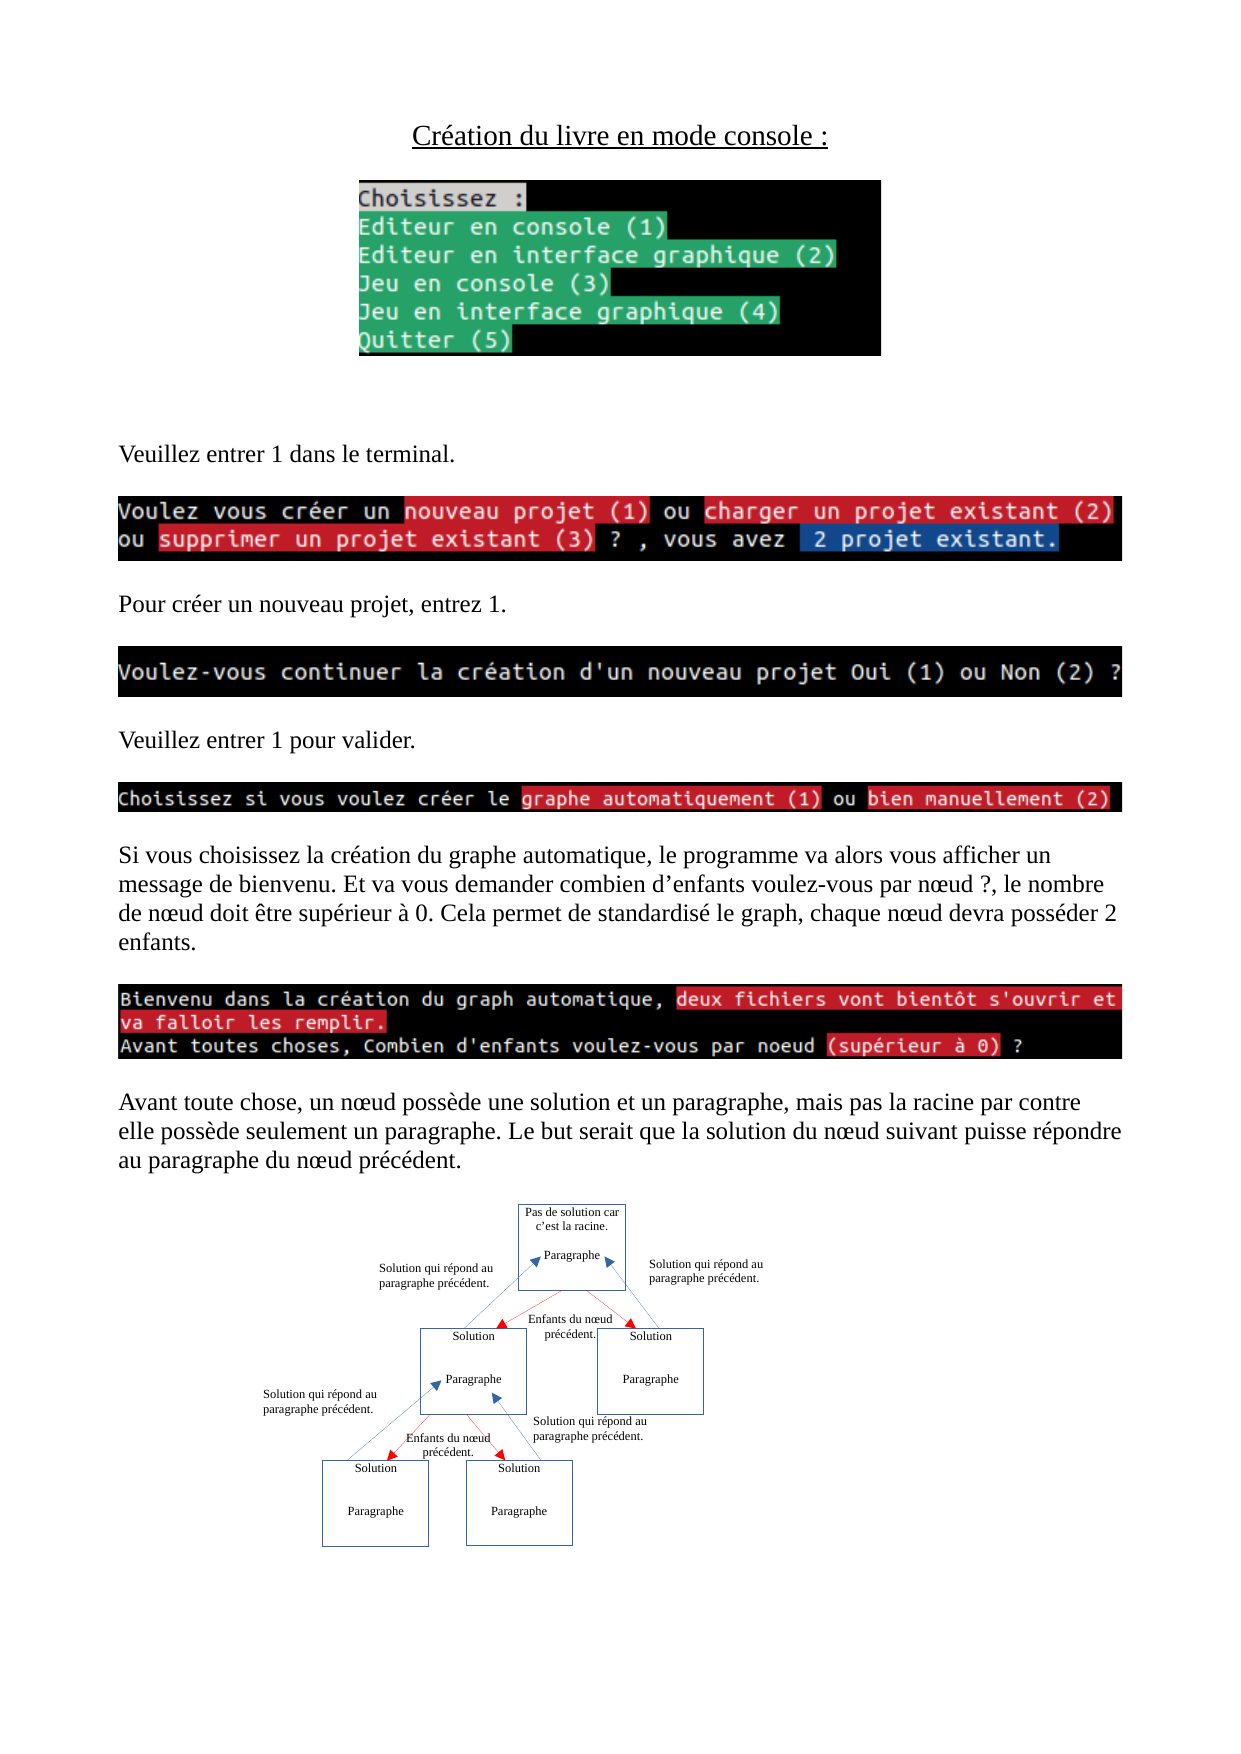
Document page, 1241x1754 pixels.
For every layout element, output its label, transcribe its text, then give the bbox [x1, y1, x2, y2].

text Avant toute chose, un nœud possède une solution et un paragraphe, mais pas la racine par contre elle possède seulement un paragraphe. Le but serait que la solution du nœud suivant puisse répondre au paragraphe du nœud précédent. [118, 1087, 1122, 1174]
text Pour créer un nouveau projet, entrez 1. [118, 589, 1122, 618]
picture [118, 984, 1123, 1059]
text Création du livre en mode console : [118, 118, 1122, 152]
picture [118, 646, 1123, 697]
text Veuillez entrer 1 pour valider. [118, 725, 1122, 754]
picture [118, 496, 1123, 561]
text Veuillez entrer 1 dans le terminal. [118, 439, 1122, 468]
picture [359, 180, 882, 356]
text Si vous choisissez la création du graphe automatique, le programme va alors vous afficher un message de bienvenu. Et va vous demander combien d’enfants voulez-vous par nœud ?, le nombre de nœud doit être supérieur à 0. Cela permet de standardisé le graph, chaque nœud devra posséder 2 enfants. [118, 841, 1122, 956]
picture [118, 782, 1123, 812]
